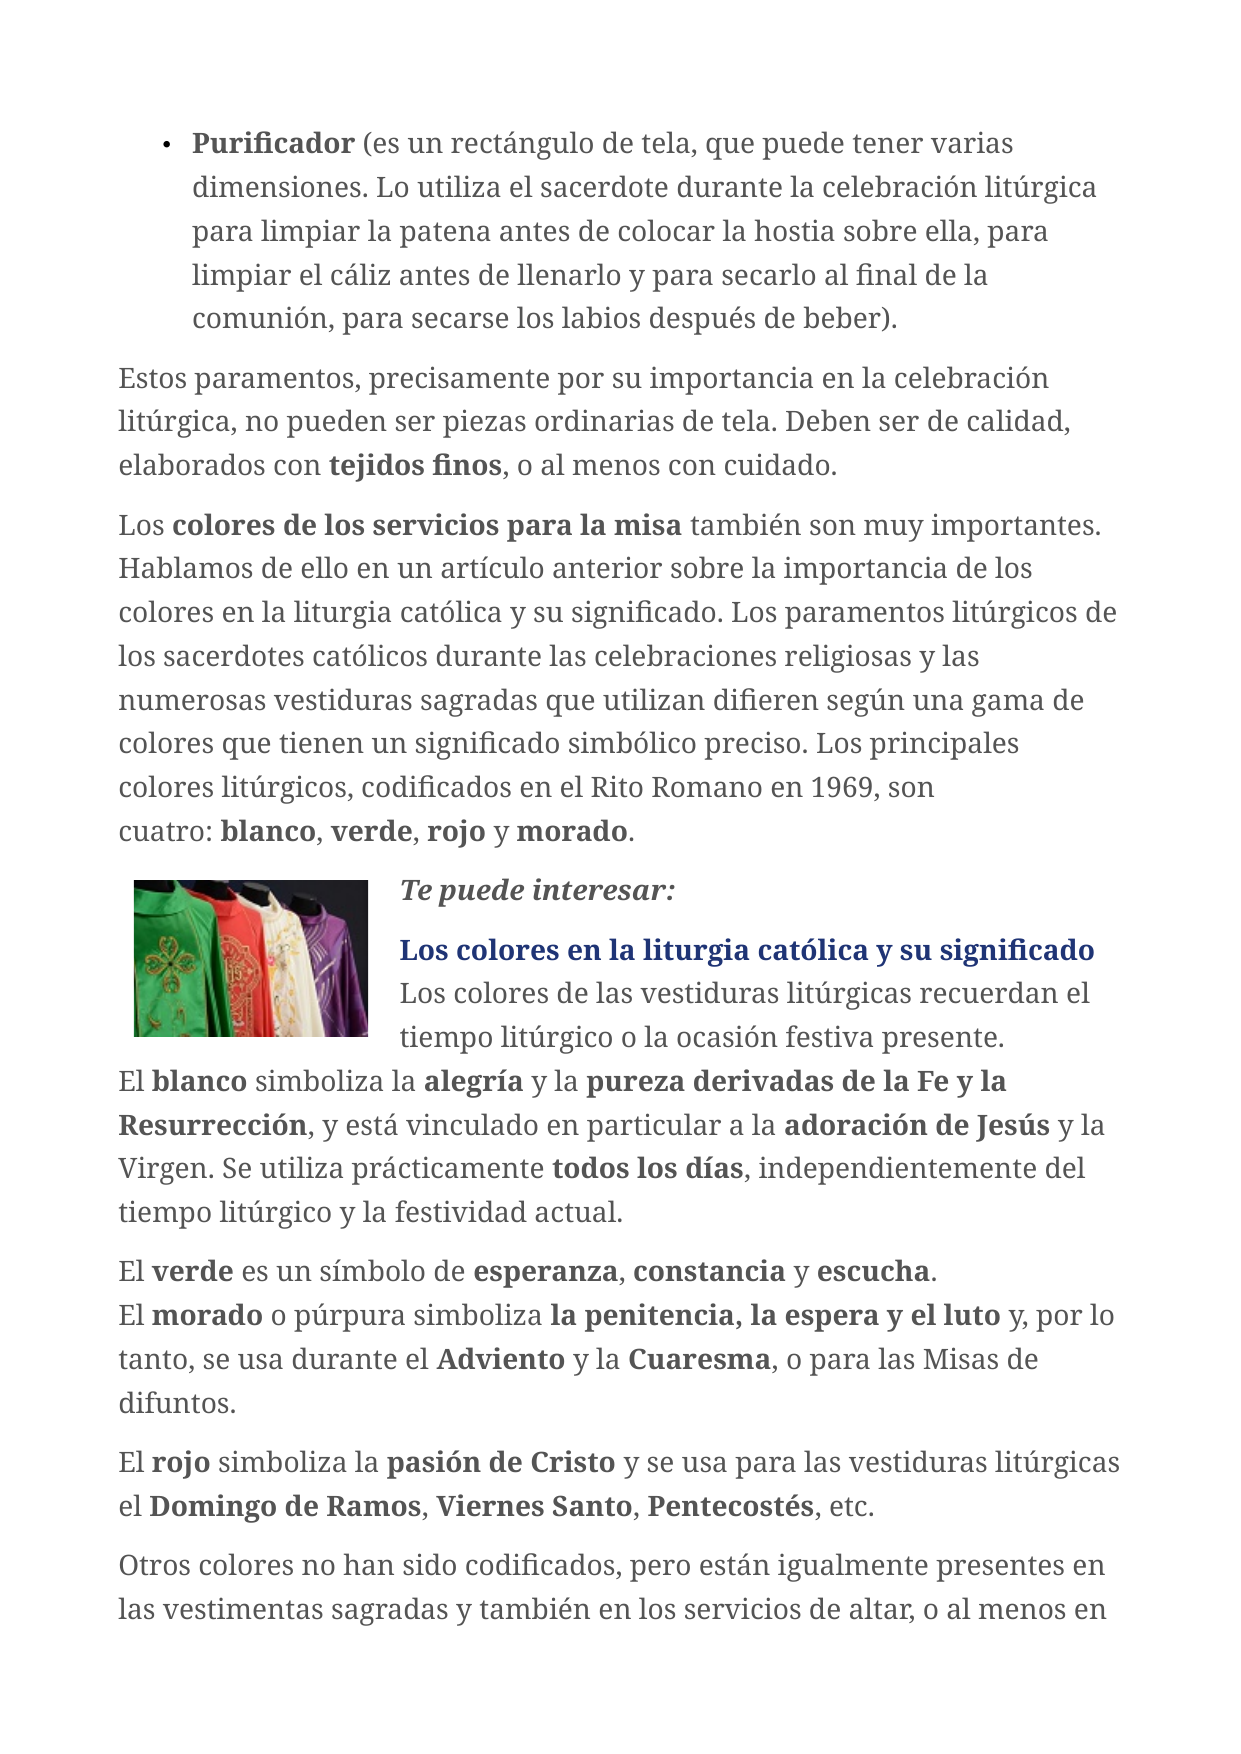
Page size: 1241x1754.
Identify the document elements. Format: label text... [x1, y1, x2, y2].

text El verde es un símbolo de esperanza, constancia y escucha. El morado o púrpura simboliza la penitencia, la espera y el luto y, por lo tanto, se usa durante el Adviento y la Cuaresma, o para las Misas de difuntos. [118, 1246, 1122, 1421]
text Los colores de los servicios para la misa también son muy importantes. Hablamos de ello en un artículo anterior sobre la importancia de los colores en la liturgia católica y su significado. Los paramentos litúrgicos de los sacerdotes católicos durante las celebraciones religiosas y las numerosas vestiduras sagradas que utilizan difieren según una gama de colores que tienen un significado simbólico preciso. Los principales colores litúrgicos, codificados en el Rito Romano en 1969, son cuatro: blanco, verde, rojo y morado. [118, 499, 1122, 849]
list Purificador (es un rectángulo de tela, que puede tener varias dimensiones. Lo utiliza el sacerdote durante la celebración litúrgica para limpiar la patena antes de colocar la hostia sobre ella, para limpiar el cáliz antes de llenarlo y para secarlo al final de la comunión, para secarse los labios después de beber). [162, 118, 1122, 337]
picture [133, 880, 369, 1037]
text Estos paramentos, precisamente por su importancia en la celebración litúrgica, no pueden ser piezas ordinarias de tela. Deben ser de calidad, elaborados con tejidos finos, o al menos con cuidado. [118, 352, 1122, 484]
text Otros colores no han sido codificados, pero están igualmente presentes en las vestimentas sagradas y también en los servicios de altar, o al menos en [118, 1540, 1122, 1627]
text Te puede interesar: [118, 865, 1122, 909]
text El rojo simboliza la pasión de Cristo y se usa para las vestiduras litúrgicas el Domingo de Ramos, Viernes Santo, Pentecostés, etc. [118, 1437, 1122, 1524]
text El blanco simboliza la alegría y la pureza derivadas de la Fe y la Resurrección, y está vinculado en particular a la adoración de Jesús y la Virgen. Se utiliza prácticamente todos los días, independientemente del tiempo litúrgico y la festividad actual. [118, 1056, 1122, 1231]
text Los colores en la liturgia católica y su significado Los colores de las vestiduras litúrgicas recuerdan el tiempo litúrgico o la ocasión festiva presente. [118, 924, 1122, 1056]
